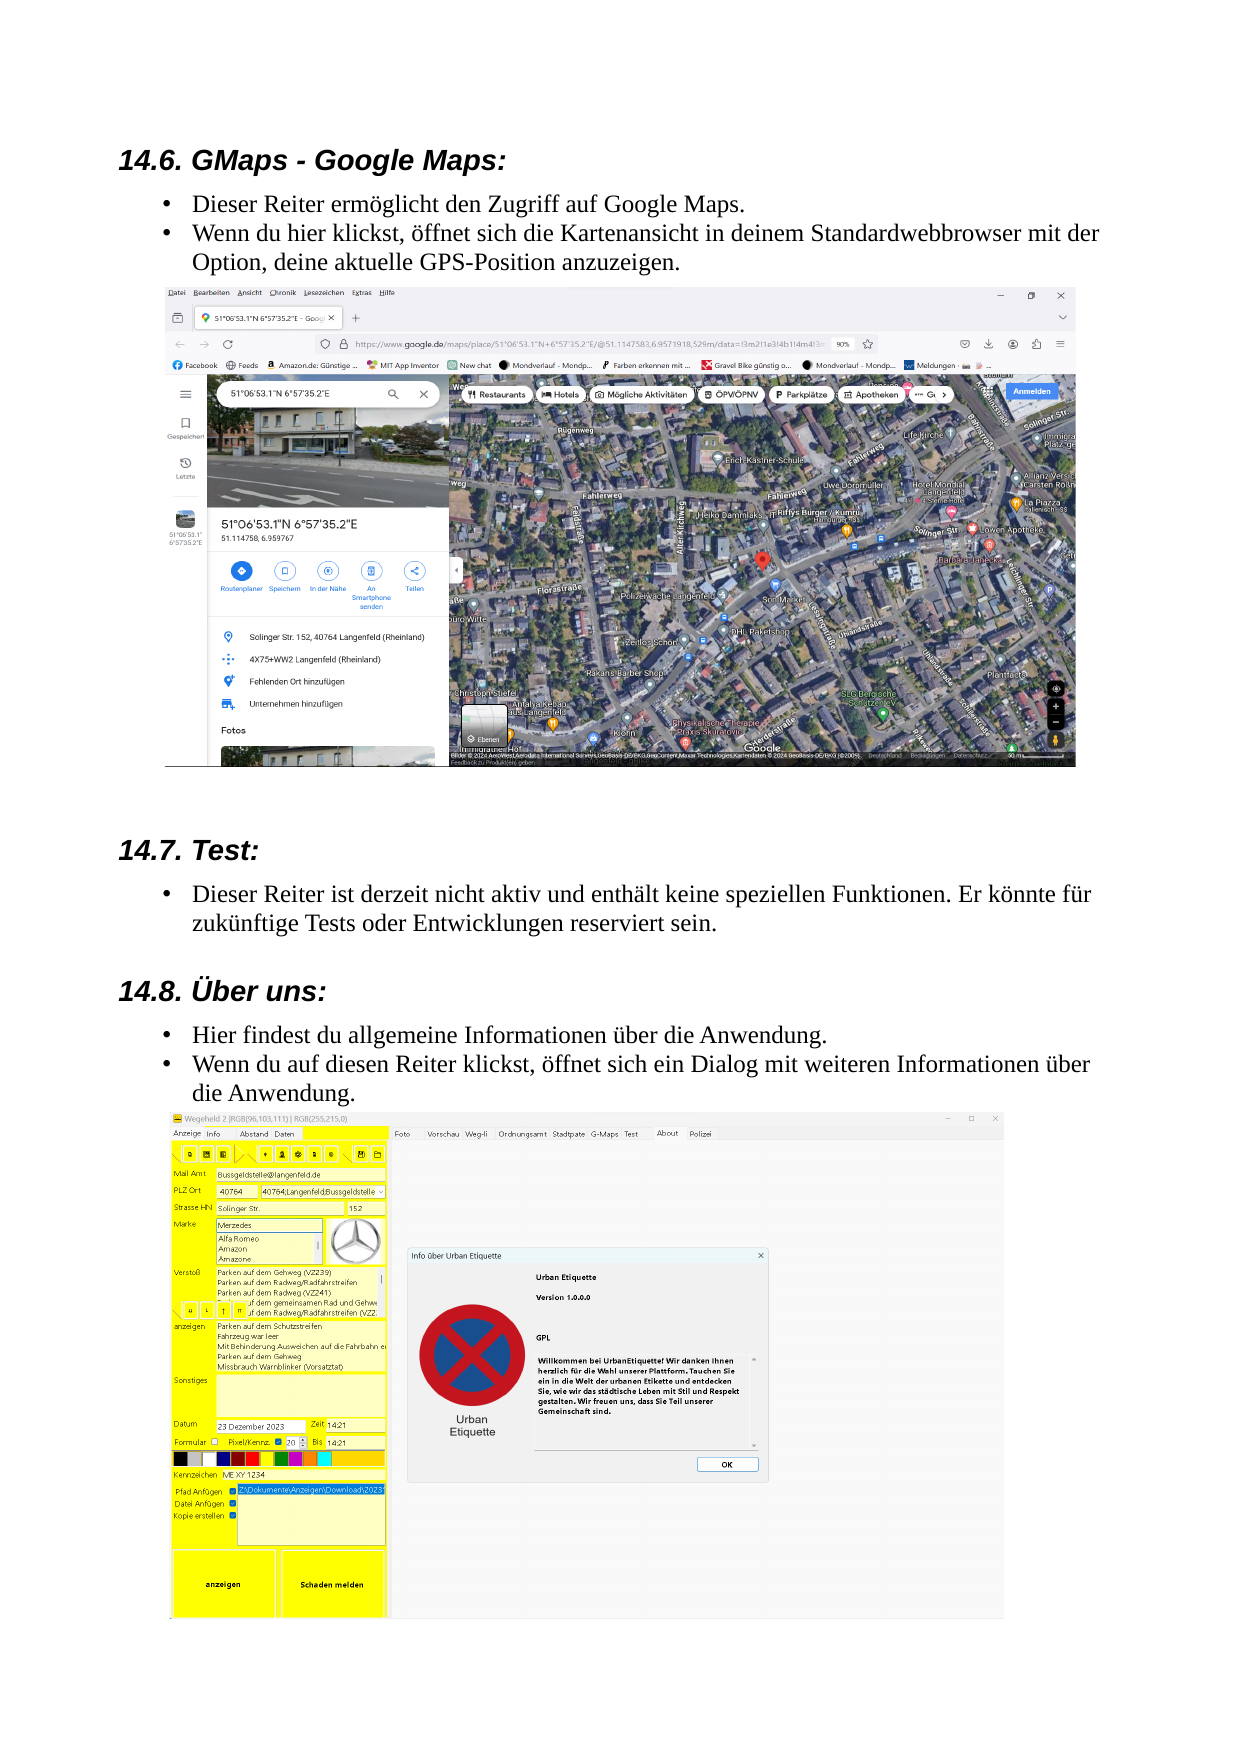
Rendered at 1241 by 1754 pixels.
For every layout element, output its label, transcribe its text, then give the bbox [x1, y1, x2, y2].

subtitle 14.8. Über uns: [118, 974, 1122, 1008]
picture [169, 1112, 1005, 1619]
list Dieser Reiter ermöglicht den Zugriff auf Google Maps. [162, 189, 1122, 218]
subtitle 14.6. GMaps - Google Maps: [118, 143, 1122, 177]
list Hier findest du allgemeine Informationen über die Anwendung. [162, 1020, 1122, 1049]
list Wenn du hier klickst, öffnet sich die Kartenansicht in deinem Standardwebbrowser mit der Option, deine aktuelle GPS-Position anzuzeigen. [162, 218, 1122, 275]
list Wenn du auf diesen Reiter klickst, öffnet sich ein Dialog mit weiteren Informationen über die Anwendung. [162, 1049, 1122, 1106]
subtitle 14.7. Test: [118, 833, 1122, 867]
picture [164, 287, 1076, 767]
list Dieser Reiter ist derzeit nicht aktiv und enthält keine speziellen Funktionen. Er könnte für zukünftige Tests oder Entwicklungen reserviert sein. [162, 879, 1122, 937]
